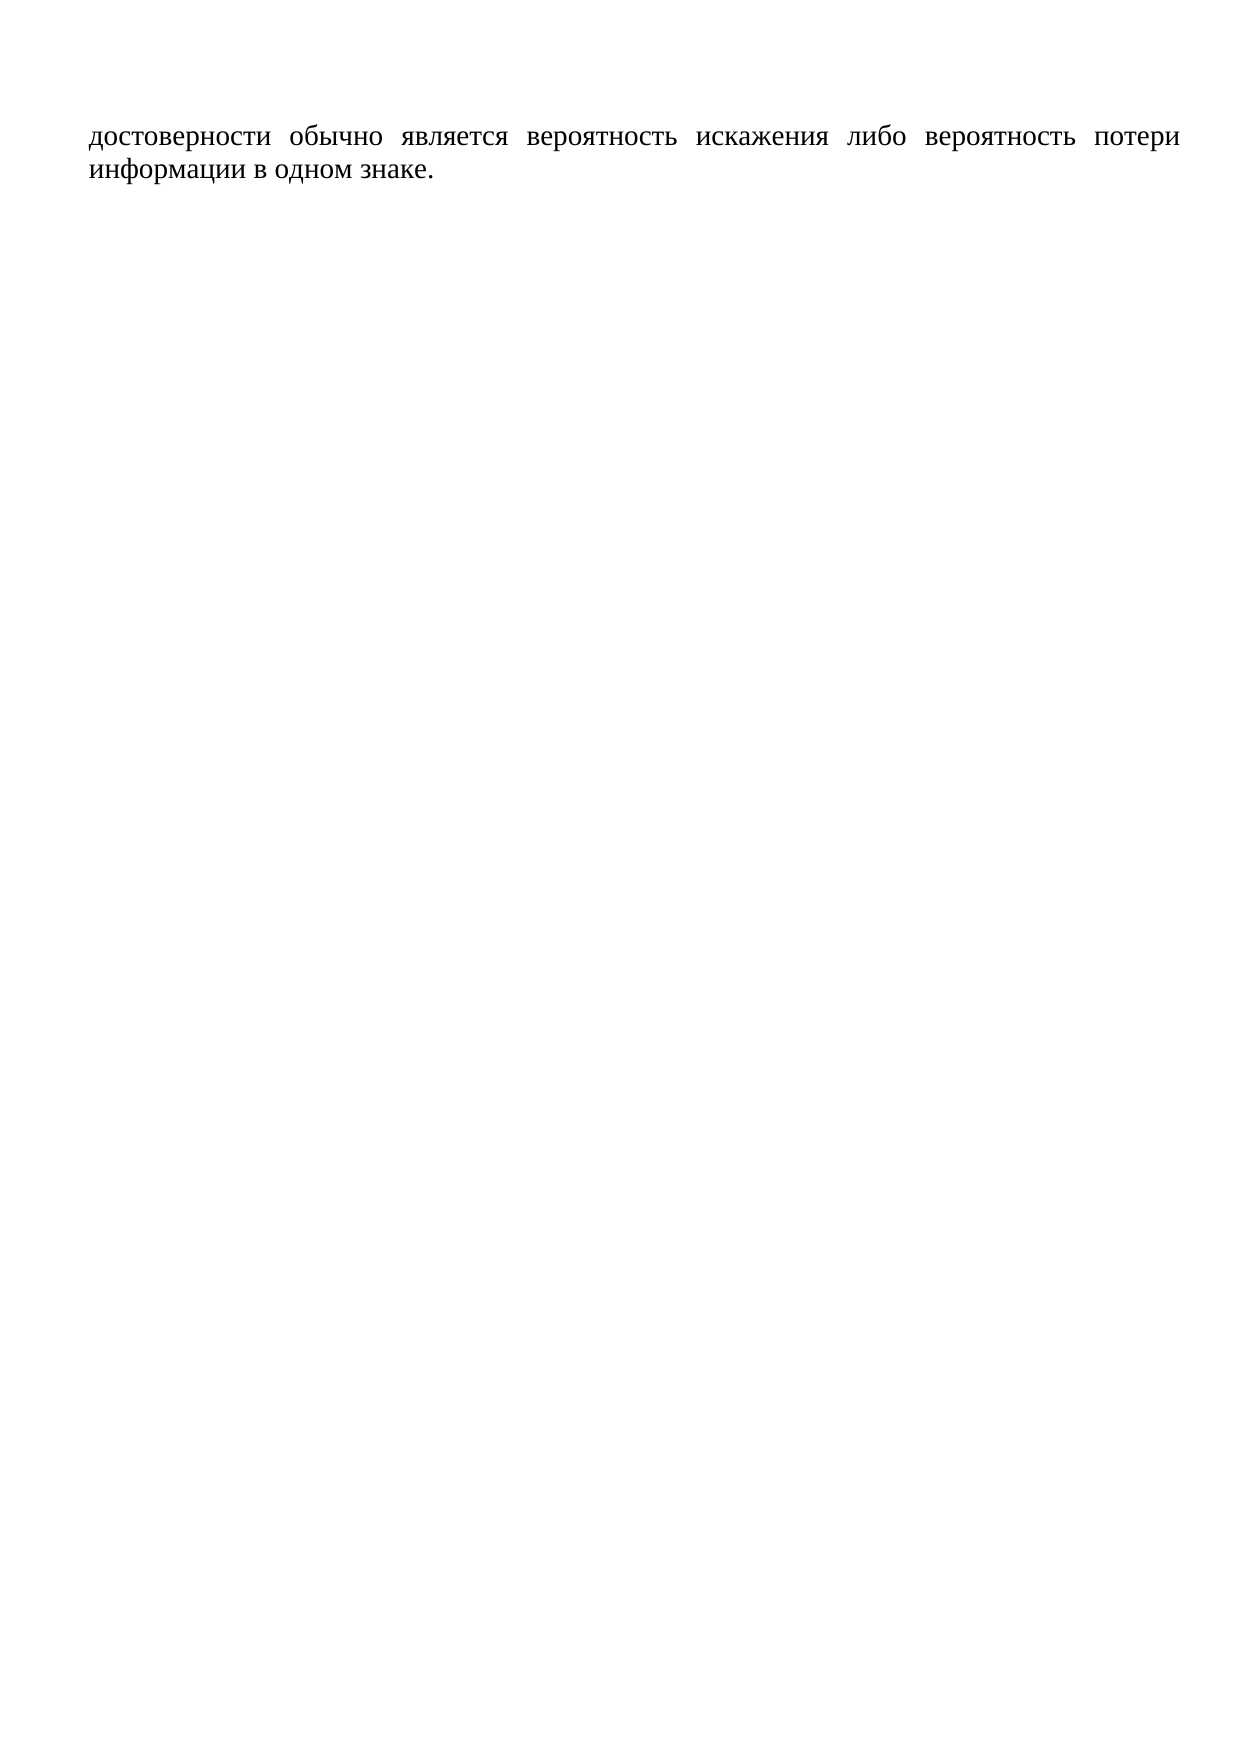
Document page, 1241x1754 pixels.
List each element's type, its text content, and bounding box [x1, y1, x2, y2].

text достоверности обычно является вероятность искажения либо вероятность потери информации в одном знаке. [89, 118, 1181, 185]
